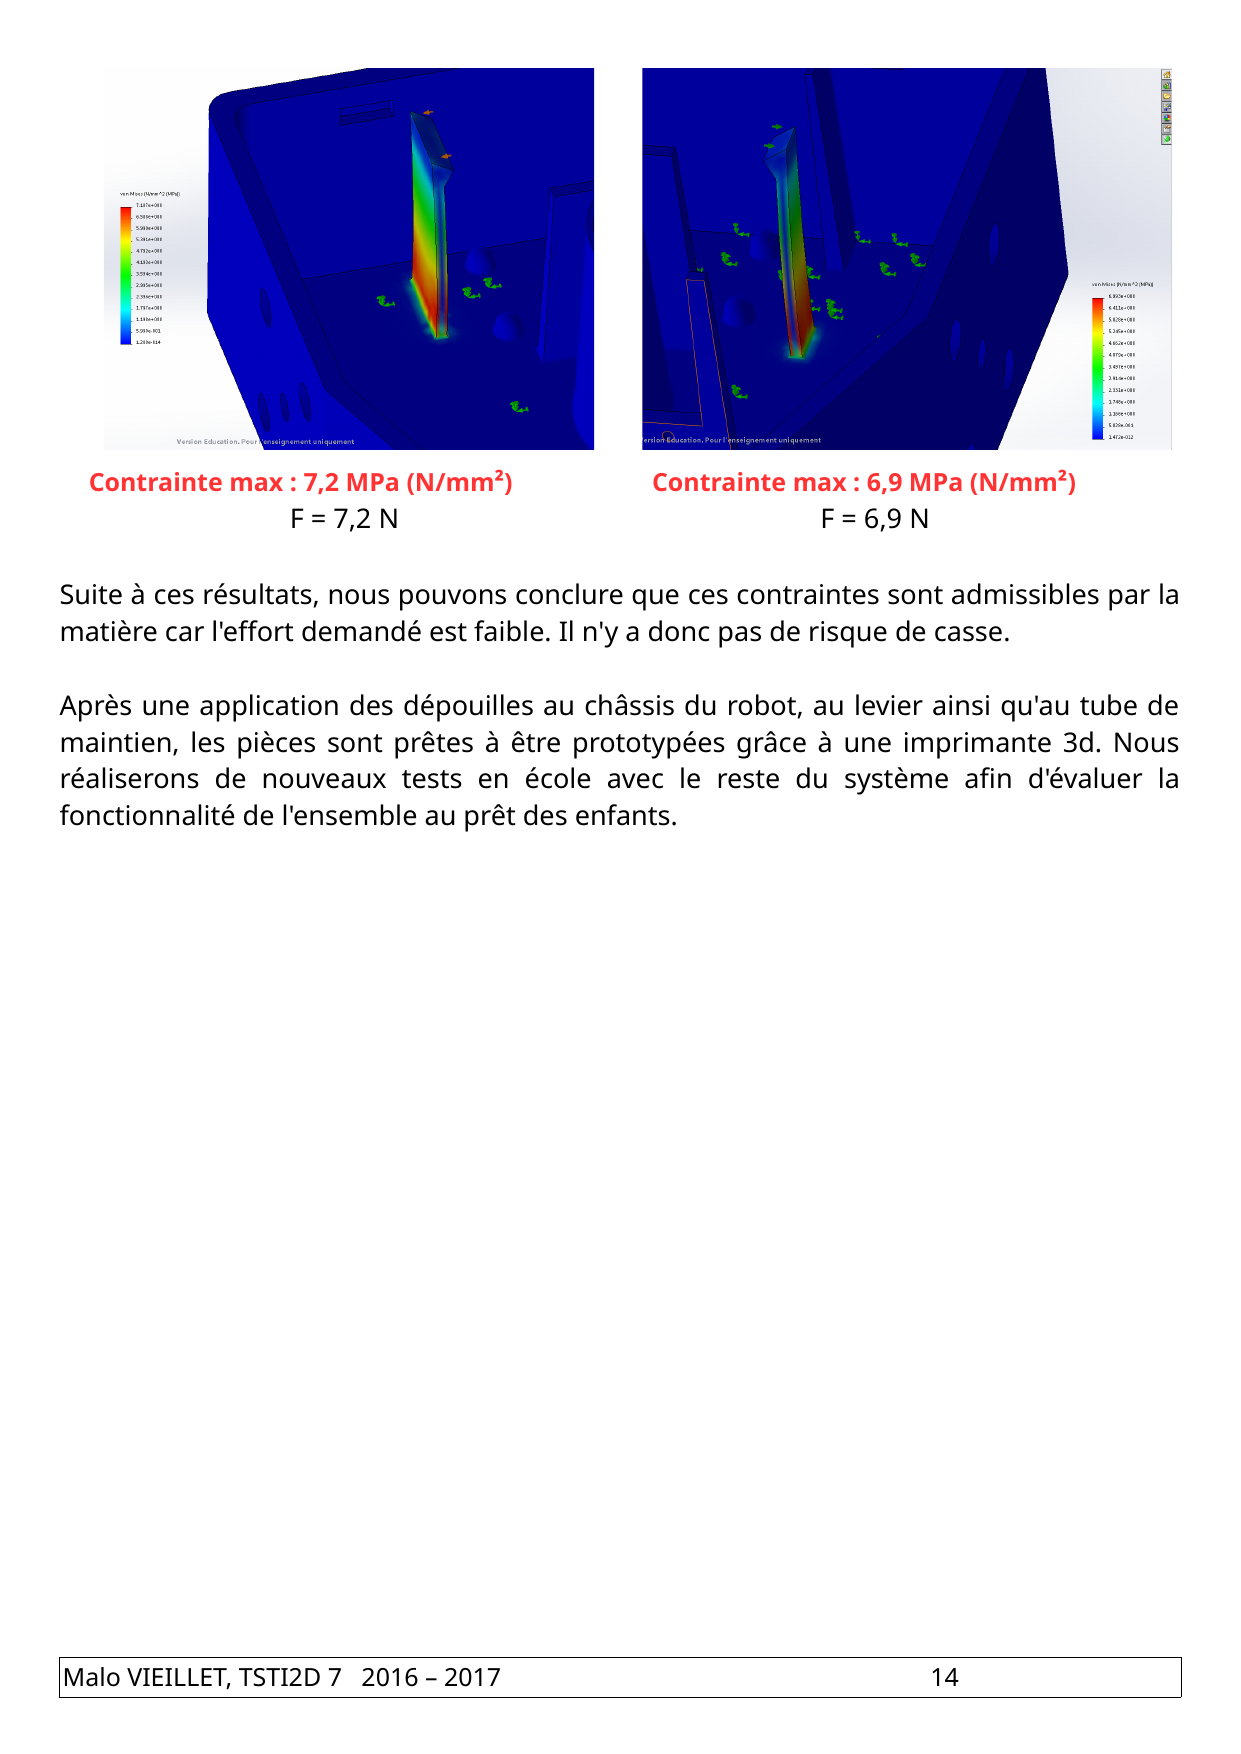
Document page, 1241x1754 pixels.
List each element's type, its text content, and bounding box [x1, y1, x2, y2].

picture [642, 68, 1172, 450]
text Suite à ces résultats, nous pouvons conclure que ces contraintes sont admissibles par la matière car l'effort demandé est faible. Il n'y a donc pas de risque de casse. [59, 576, 1181, 649]
picture [103, 68, 595, 450]
text Après une application des dépouilles au châssis du robot, au levier ainsi qu'au tube de maintien, les pièces sont prêtes à être prototypées grâce à une imprimante 3d. Nous réaliserons de nouveaux tests en école avec le reste du système afin d'évaluer la fonctionnalité de l'ensemble au prêt des enfants. [59, 686, 1181, 834]
